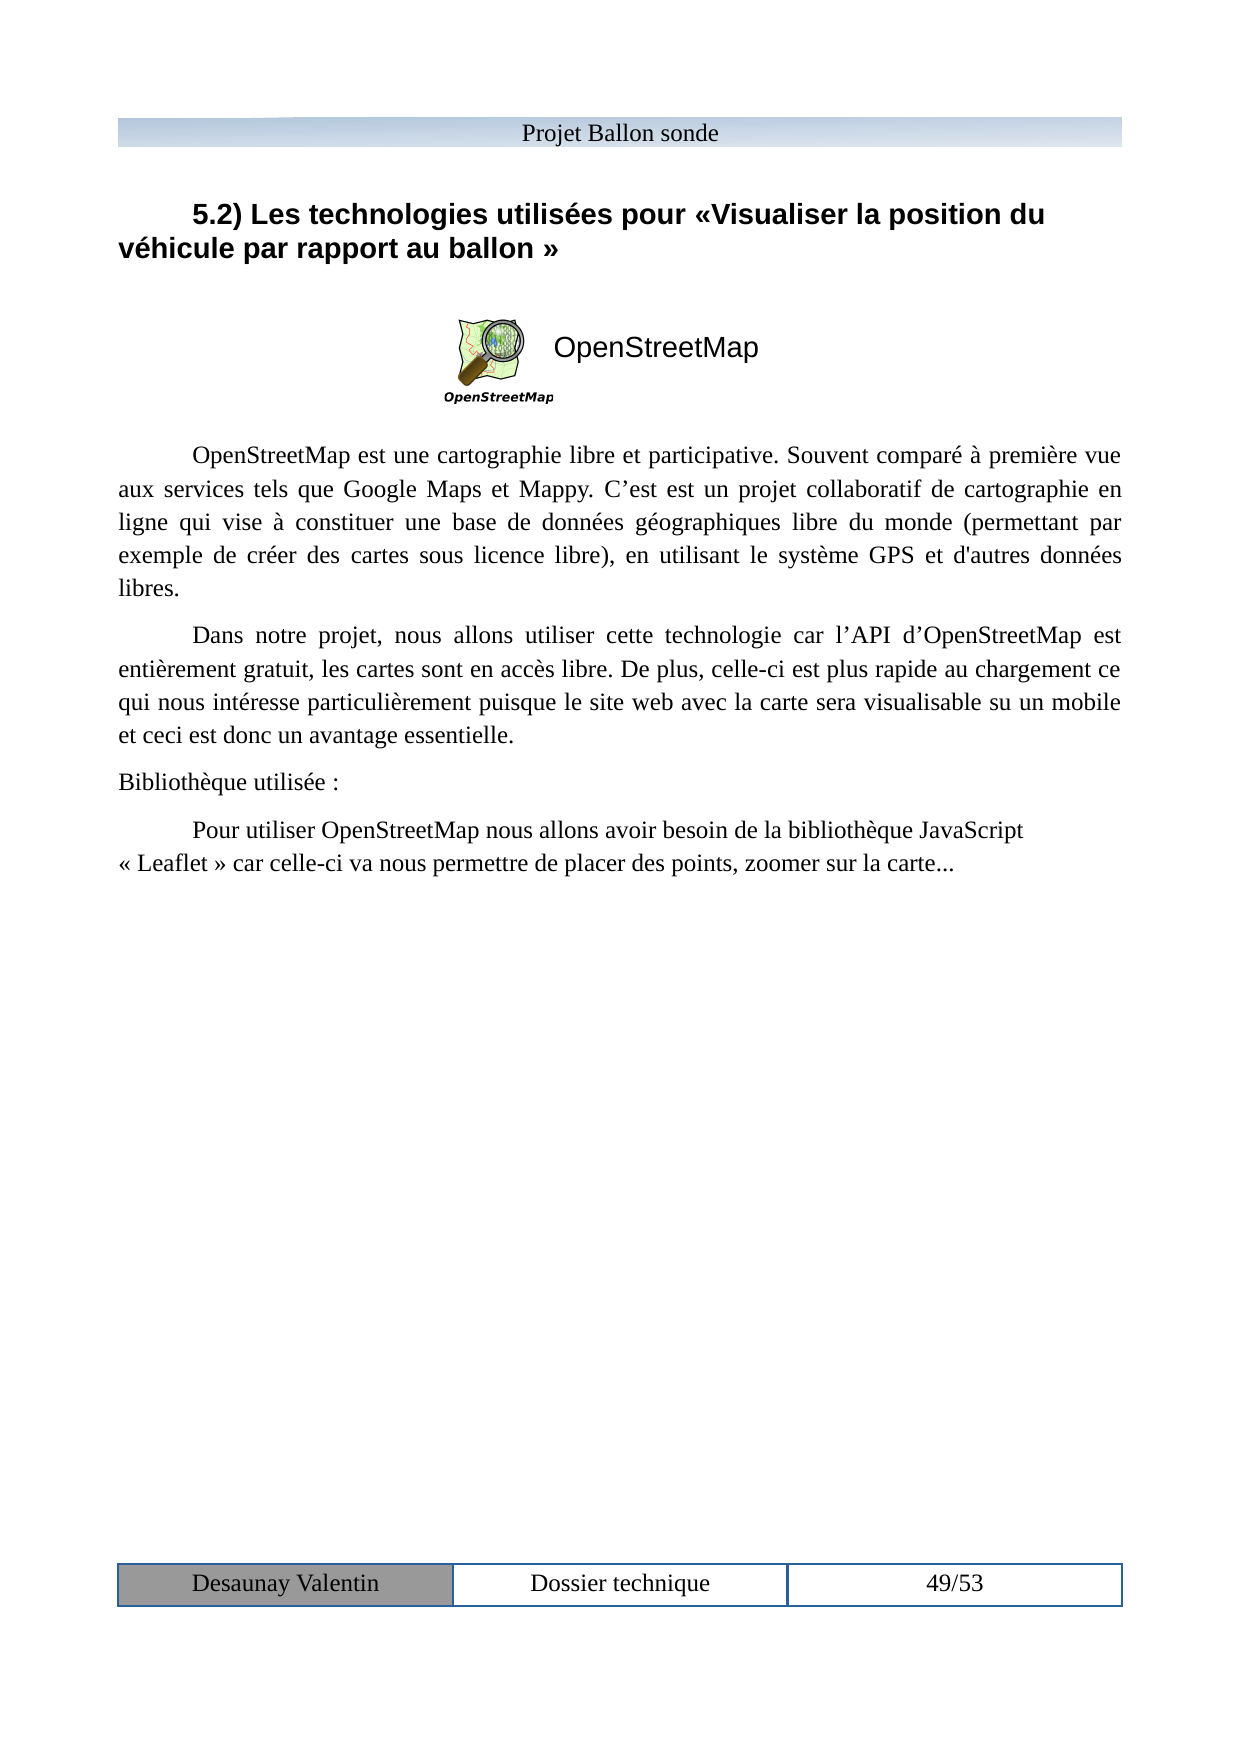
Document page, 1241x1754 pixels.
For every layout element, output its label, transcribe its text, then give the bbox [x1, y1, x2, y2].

picture [444, 314, 554, 404]
subtitle 5.2) Les technologies utilisées pour «Visualiser la position du véhicule par rapport au ballon » [118, 197, 1122, 264]
text OpenStreetMap est une cartographie libre et participative. Souvent comparé à première vue aux services tels que Google Maps et Mappy. C’est est un projet collaboratif de cartographie en ligne qui vise à constituer une base de données géographiques libre du monde (permettant par exemple de créer des cartes sous licence libre), en utilisant le système GPS et d'autres données libres. [118, 436, 1122, 602]
text [118, 330, 444, 363]
text Bibliothèque utilisée : [118, 767, 1122, 796]
text Pour utiliser OpenStreetMap nous allons avoir besoin de la bibliothèque JavaScript « Leaflet » car celle-ci va nous permettre de placer des points, zoomer sur la carte... [118, 815, 1122, 877]
text Dans notre projet, nous allons utiliser cette technologie car l’API d’OpenStreetMap est entièrement gratuit, les cartes sont en accès libre. De plus, celle-ci est plus rapide au chargement ce qui nous intéresse particulièrement puisque le site web avec la carte sera visualisable su un mobile et ceci est donc un avantage essentielle. [118, 621, 1122, 748]
text OpenStreetMap [554, 330, 1122, 363]
